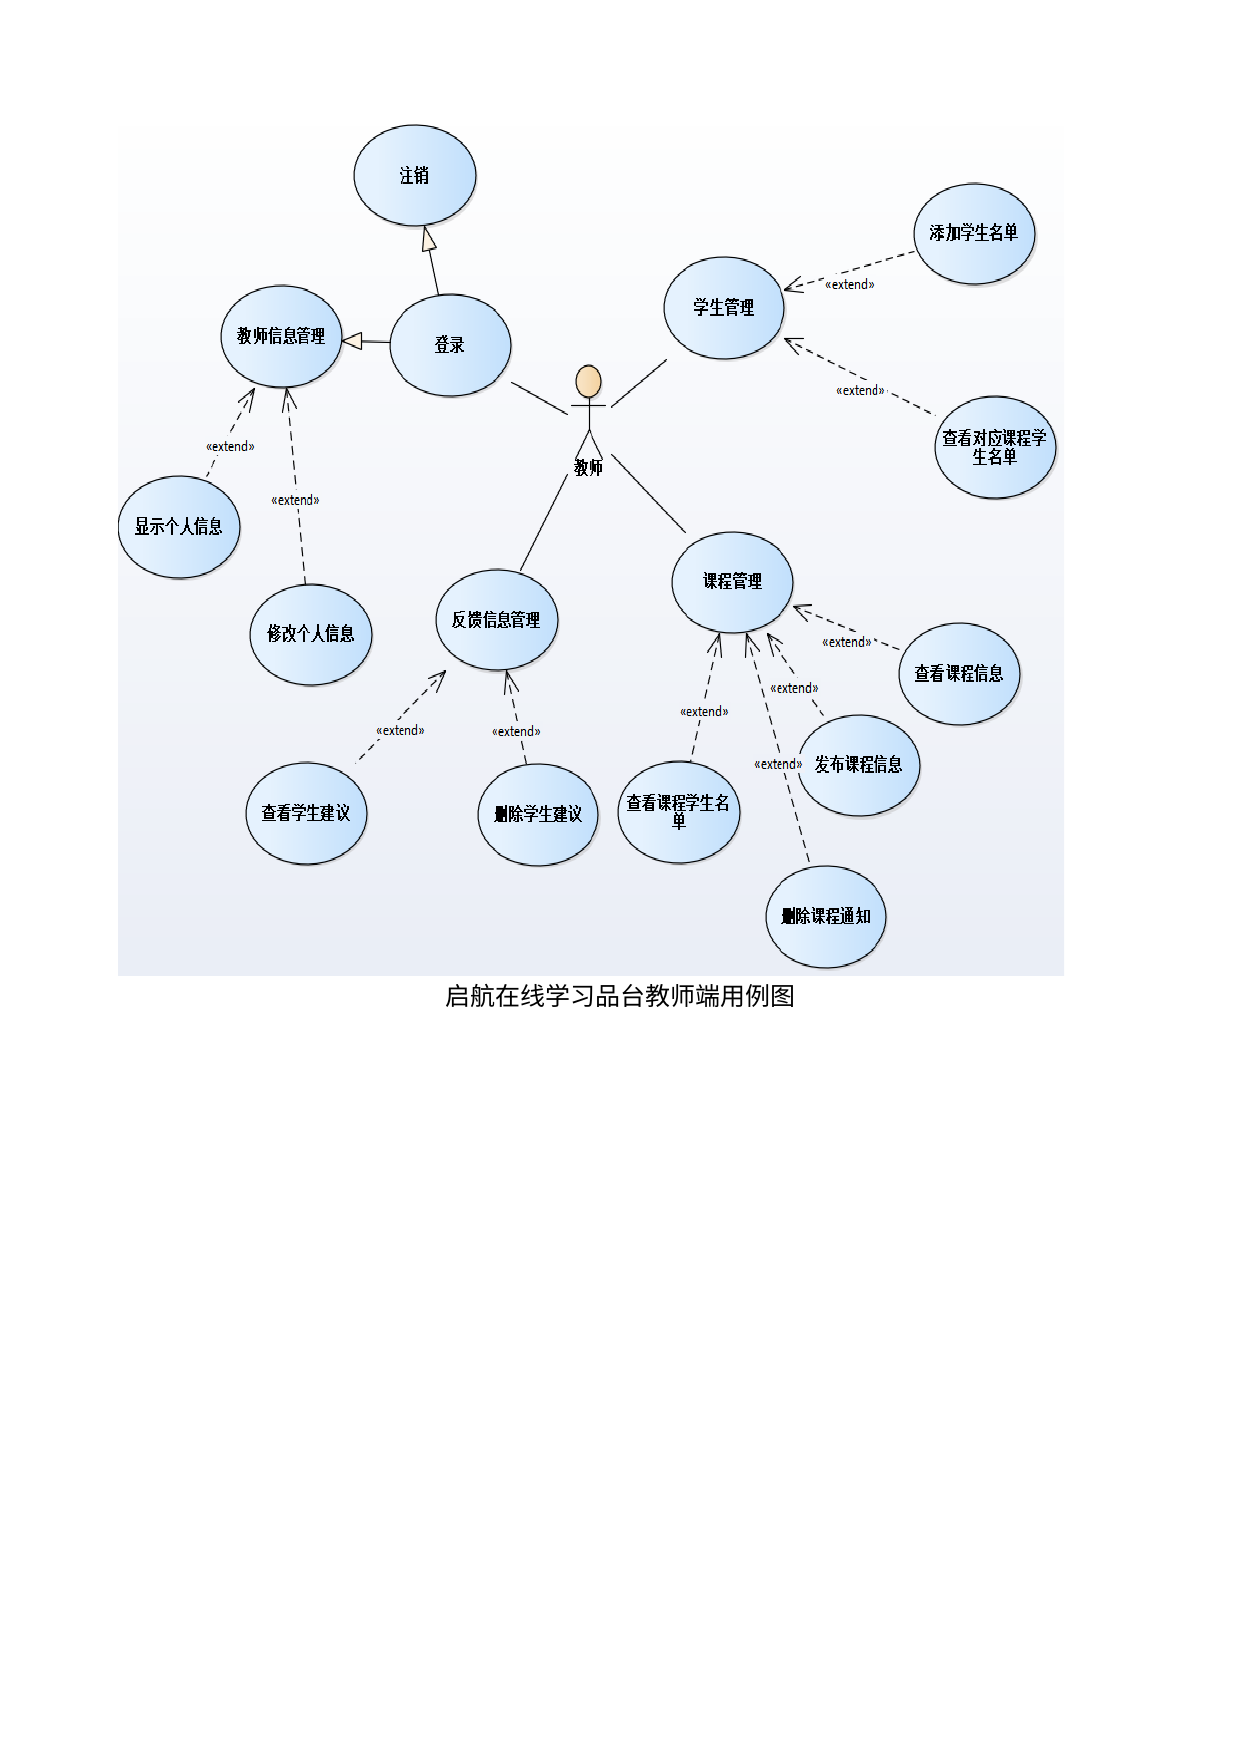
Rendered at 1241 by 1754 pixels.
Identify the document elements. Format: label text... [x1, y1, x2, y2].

text 启航在线学习品台教师端用例图 [118, 976, 1122, 1012]
